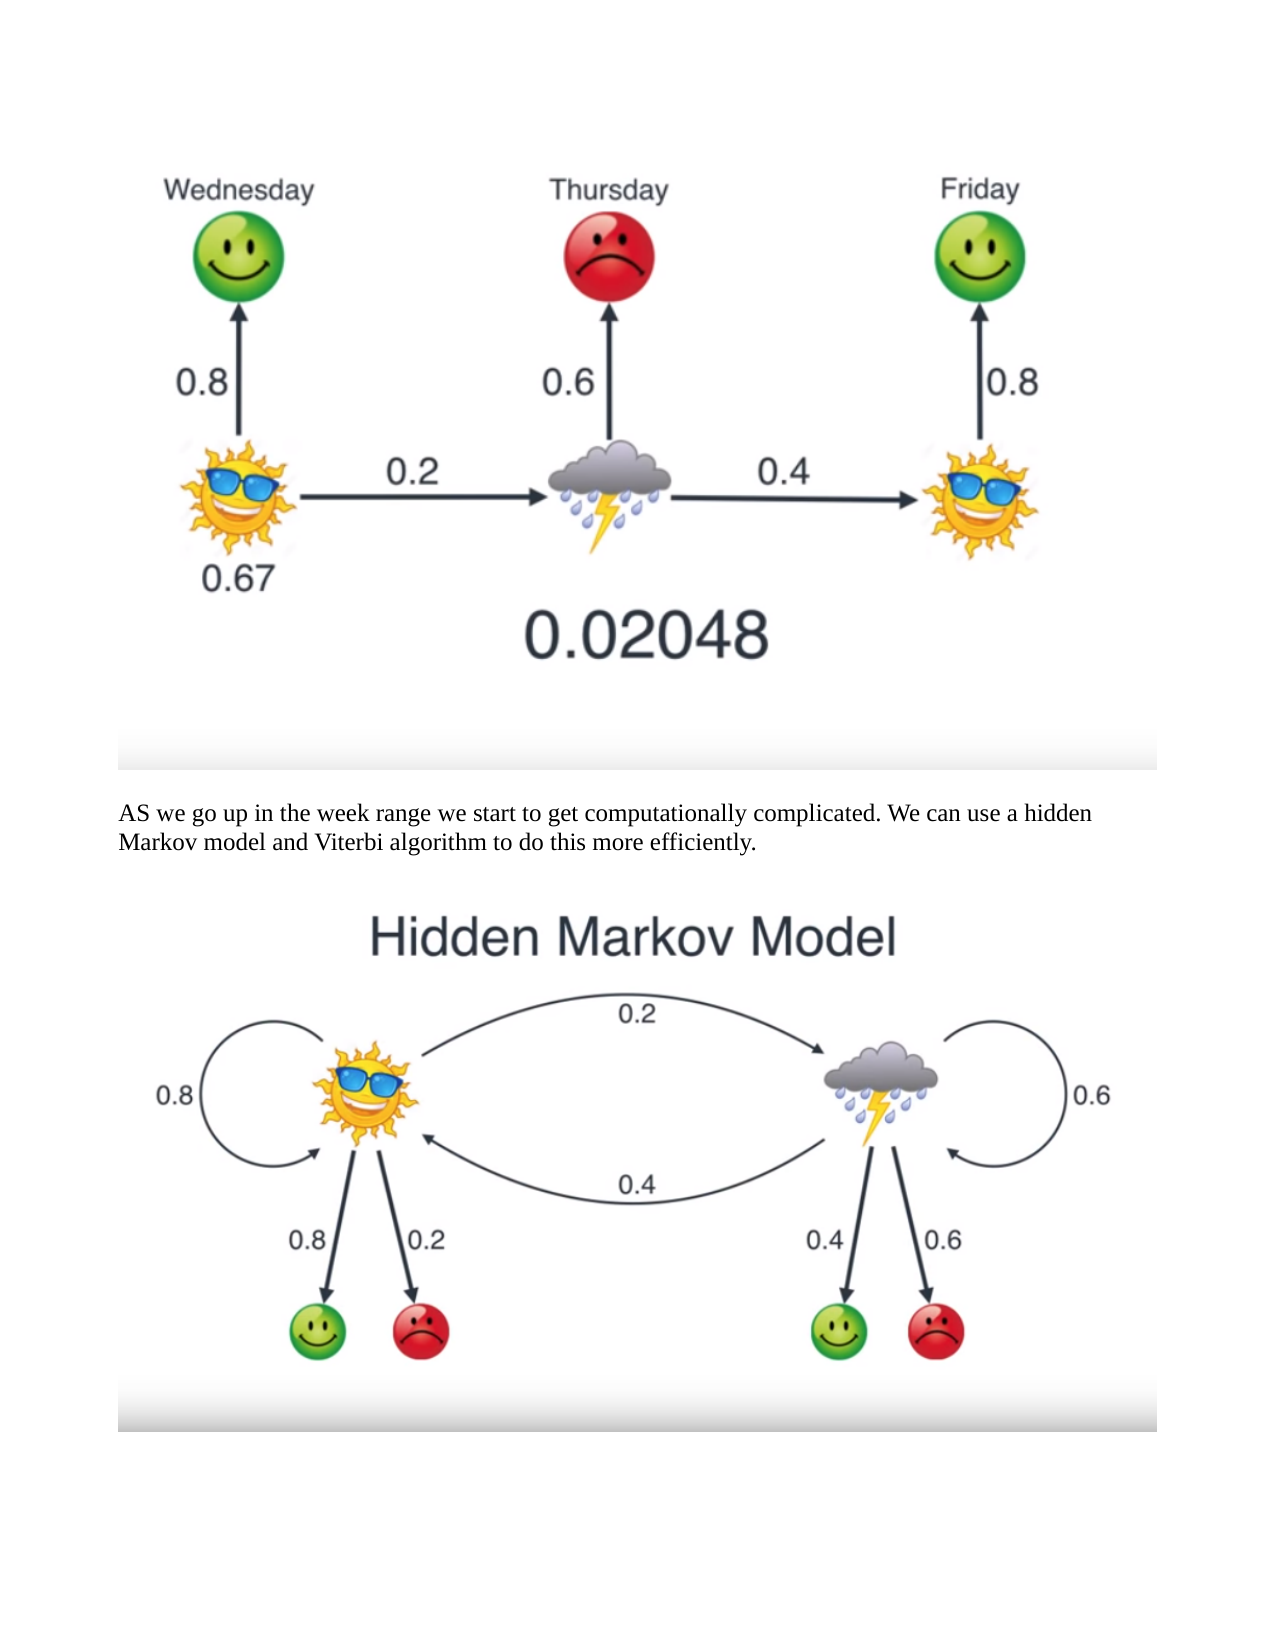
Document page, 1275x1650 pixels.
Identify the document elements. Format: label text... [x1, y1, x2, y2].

picture [118, 884, 1157, 1432]
text AS we go up in the week range we start to get computationally complicated. We can use a hidden Markov model and Viterbi algorithm to do this more efficiently. [118, 798, 1157, 856]
picture [118, 146, 1157, 770]
